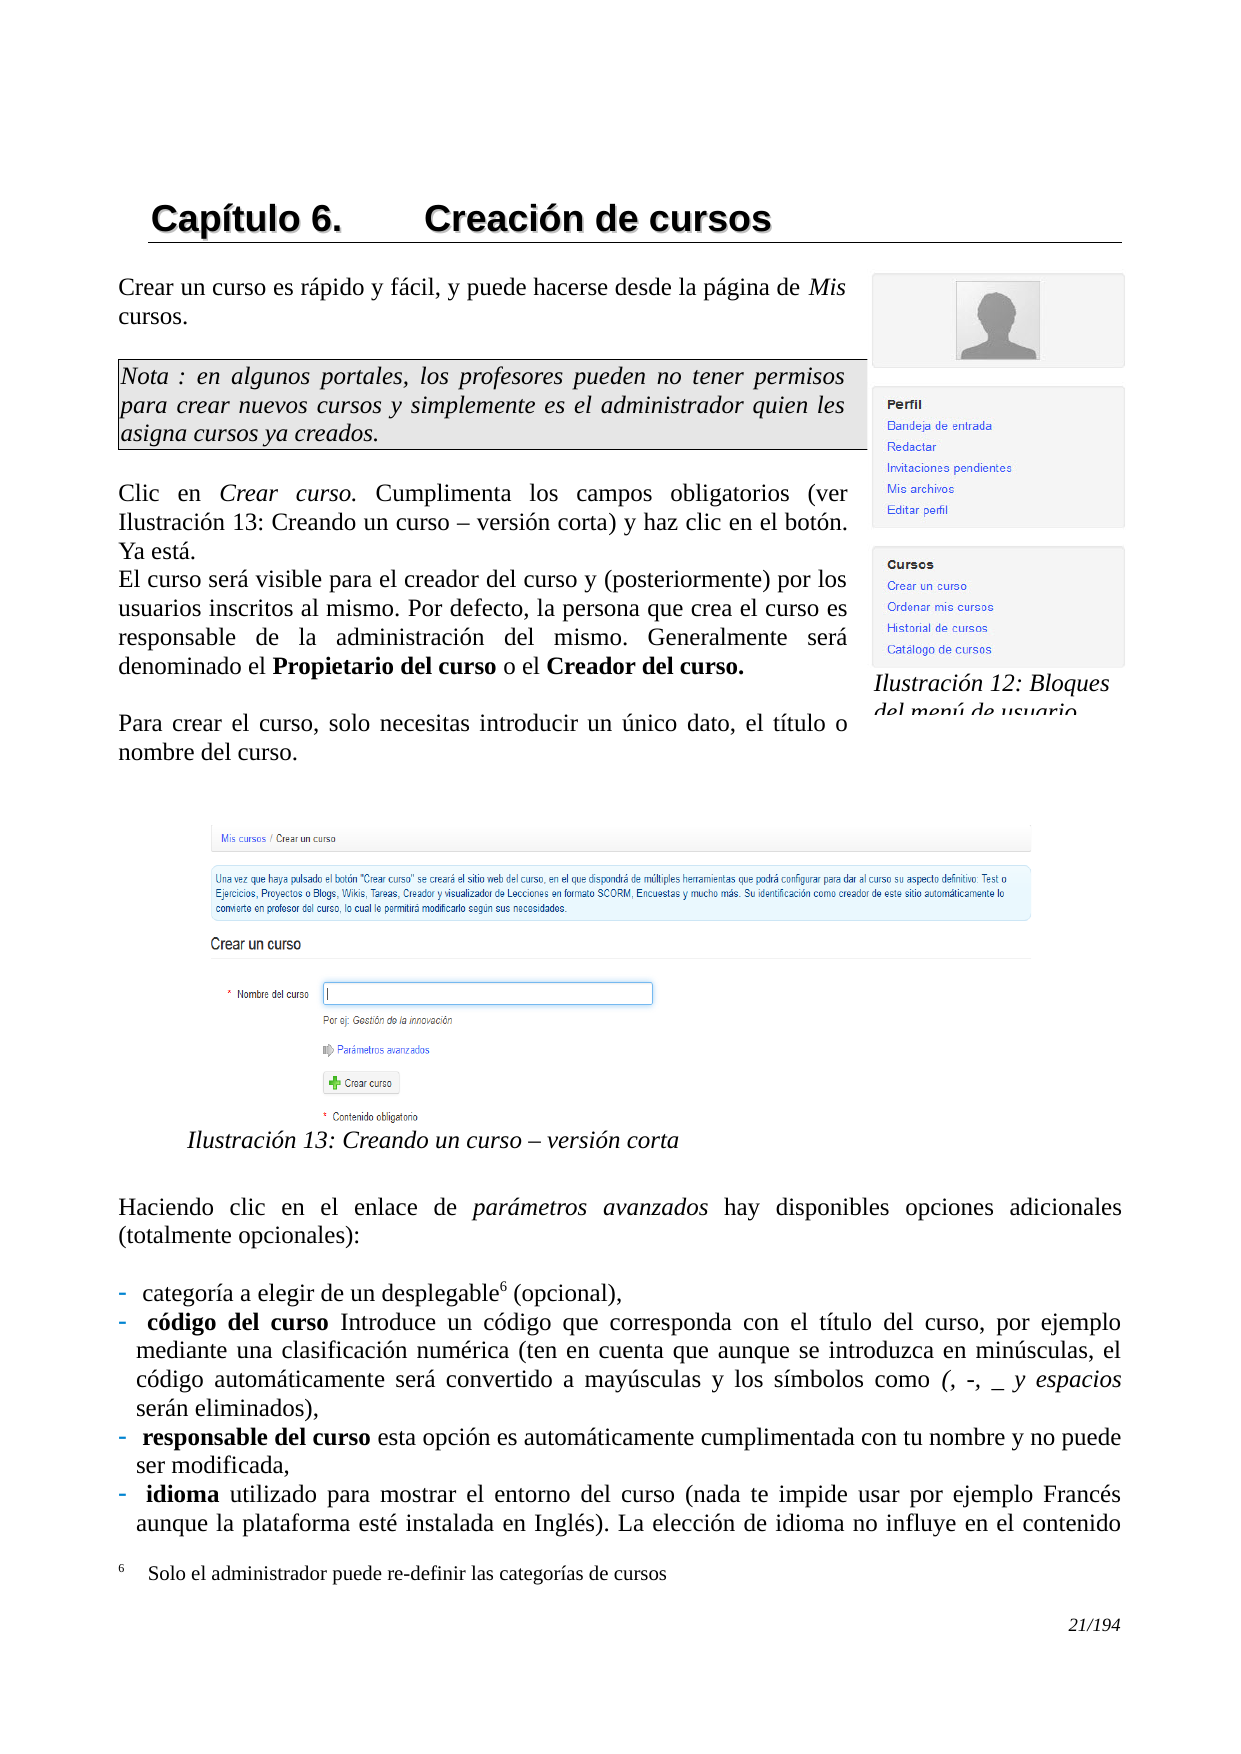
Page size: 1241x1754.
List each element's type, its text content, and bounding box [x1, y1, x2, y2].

text Crear un curso es rápido y fácil, y puede hacerse desde la página de Mis cursos. [118, 272, 867, 330]
text Clic en Crear curso. Cumplimenta los campos obligatorios (ver Ilustración 13: Creando un curso – versión corta) y haz clic en el botón. Ya está. [118, 478, 867, 564]
list categoría a elegir de un desplegable (opcional), [118, 1278, 1122, 1307]
list idioma utilizado para mostrar el entorno del curso (nada te impide usar por ejemplo Francés aunque la plataforma esté instalada en Inglés). La elección de idioma no influye en el contenido [118, 1479, 1122, 1537]
text El curso será visible para el creador del curso y (posteriormente) por los usuarios inscritos al mismo. Por defecto, la persona que crea el curso es responsable de la administración del mismo. Generalmente será denominado el Propietario del curso o el Creador del curso. [118, 564, 872, 679]
list Solo el administrador puede re-definir las categorías de cursos [118, 1561, 1122, 1585]
text Nota : en algunos portales, los profesores pueden no tener permisos para crear nuevos cursos y simplemente es el administrador quien les asigna cursos ya creados. [119, 360, 867, 449]
text Haciendo clic en el enlace de parámetros avanzados hay disponibles opciones adicionales (totalmente opcionales): [118, 1192, 1122, 1249]
picture [209, 825, 1032, 1125]
text Para crear el curso, solo necesitas introducir un único dato, el título o nombre del curso. [118, 708, 1122, 766]
list código del curso Introduce un código que corresponda con el título del curso, por ejemplo mediante una clasificación numérica (ten en cuenta que aunque se introduzca en minúsculas, el código automáticamente será convertido a mayúsculas y los símbolos como (, -, _ y espacios serán eliminados), [118, 1307, 1122, 1422]
text Ilustración 12: Bloques del menú de usuario [873, 668, 1119, 715]
text Ilustración 13: Creando un curso – versión corta [187, 837, 1053, 1153]
list responsable del curso esta opción es automáticamente cumplimentada con tu nombre y no puede ser modificada, [118, 1422, 1122, 1479]
picture [867, 269, 1126, 668]
subtitle Creación de cursos [148, 193, 1122, 242]
